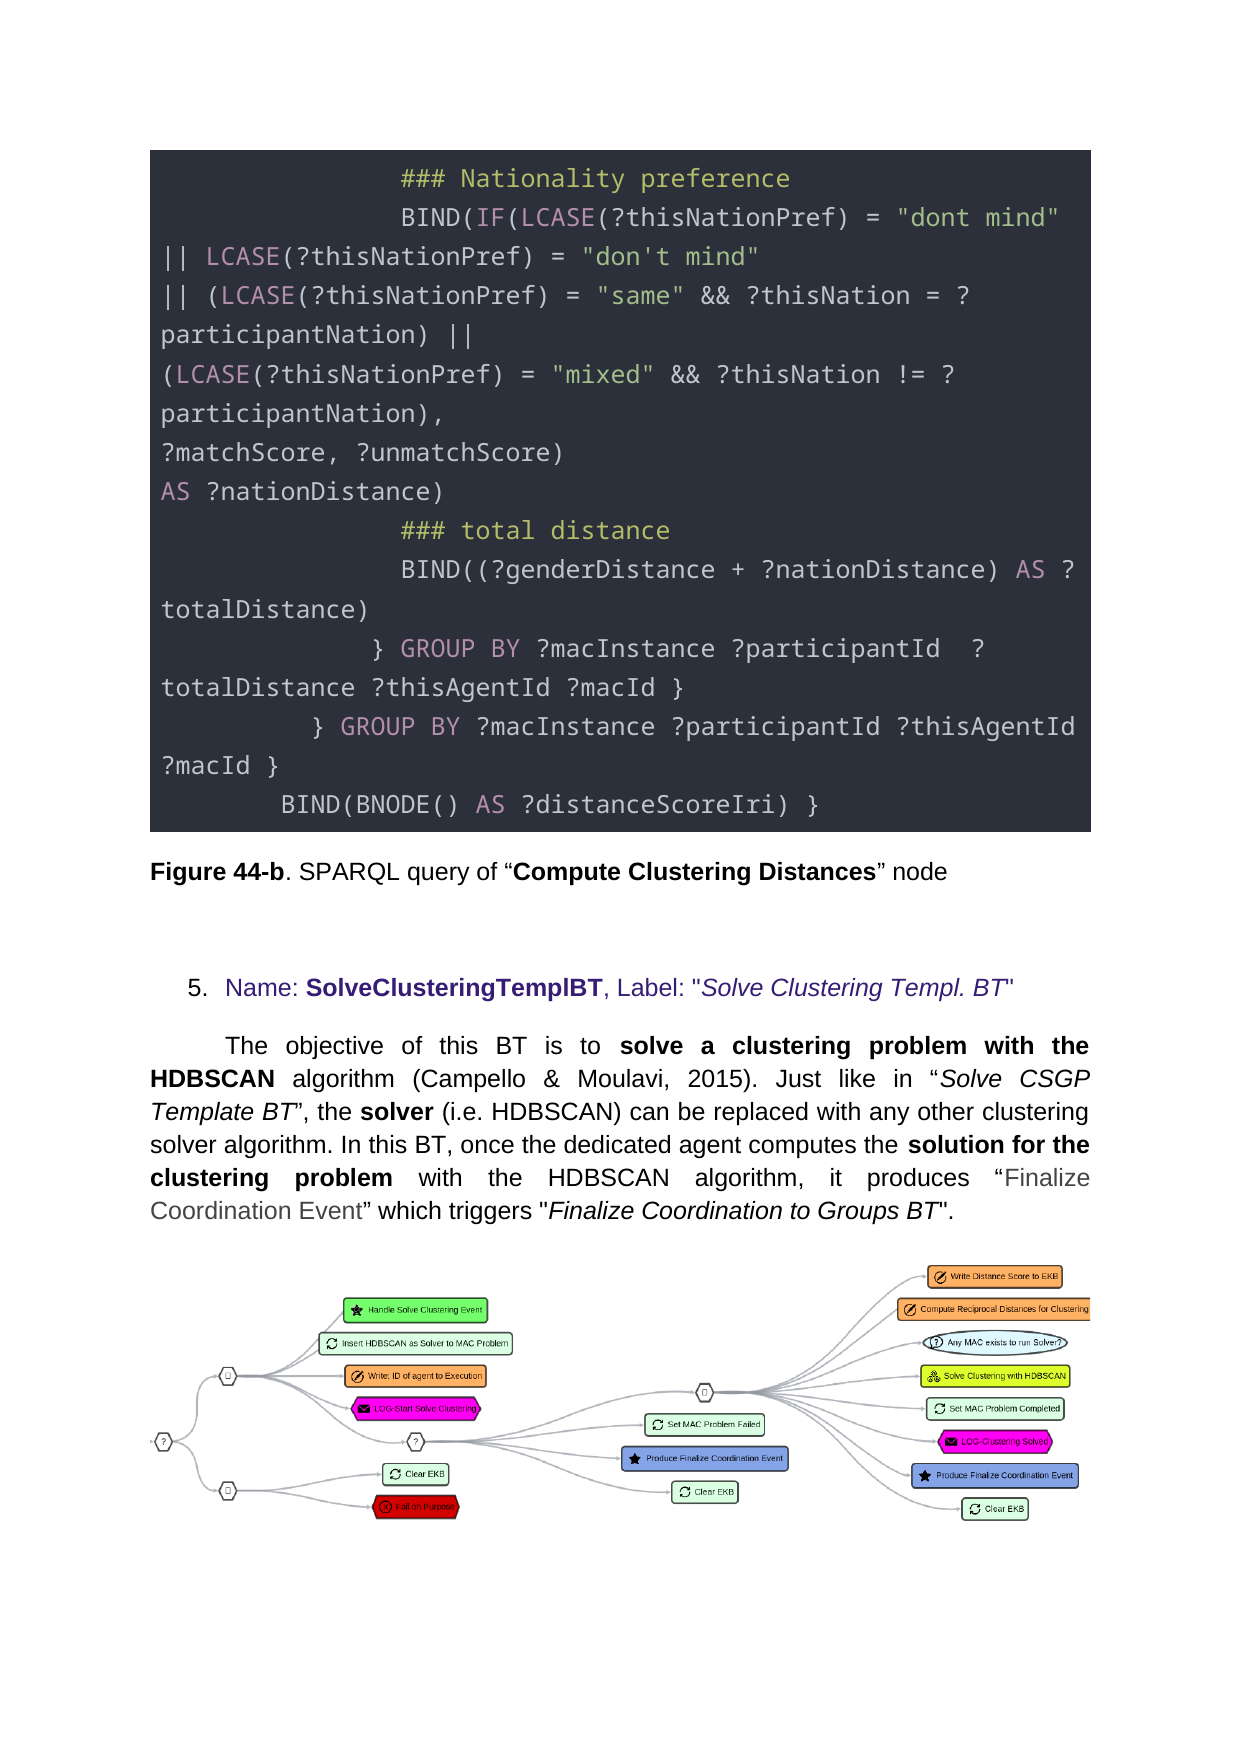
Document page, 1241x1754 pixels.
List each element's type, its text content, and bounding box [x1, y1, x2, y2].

text Figure 44-b. SPARQL query of “Compute Clustering Distances” node [150, 857, 1090, 885]
picture [150, 1253, 1091, 1554]
table_header ### Nationality preference BIND(IF(LCASE(?thisNationPref) = "dont mind" || LCASE(?thisNationPref) = "don't mind" || (LCASE(?thisNationPref) = "same" && ?thisNation = ?participantNation) || (LCASE(?thisNationPref) = "mixed" && ?thisNation != ?participantNation), ?matchScore, ?unmatchScore) AS ?nationDistance) ### total distance BIND((?genderDistance + ?nationDistance) AS ?totalDistance) } GROUP BY ?macInstance ?participantId ?totalDistance ?thisAgentId ?macId } } GROUP BY ?macInstance ?participantId ?thisAgentId ?macId } BIND(BNODE() AS ?distanceScoreIri) } [150, 150, 1091, 832]
text The objective of this BT is to solve a clustering problem with the HDBSCAN algorithm (Campello & Moulavi, 2015). Just like in “Solve CSGP Template BT”, the solver (i.e. HDBSCAN) can be replaced with any other clustering solver algorithm. In this BT, once the dedicated agent computes the solution for the clustering problem with the HDBSCAN algorithm, it produces “Finalize Coordination Event” which triggers "Finalize Coordination to Groups BT". [150, 1031, 1090, 1224]
list Name: SolveClusteringTemplBT, Label: "Solve Clustering Templ. BT" [187, 973, 1090, 1001]
